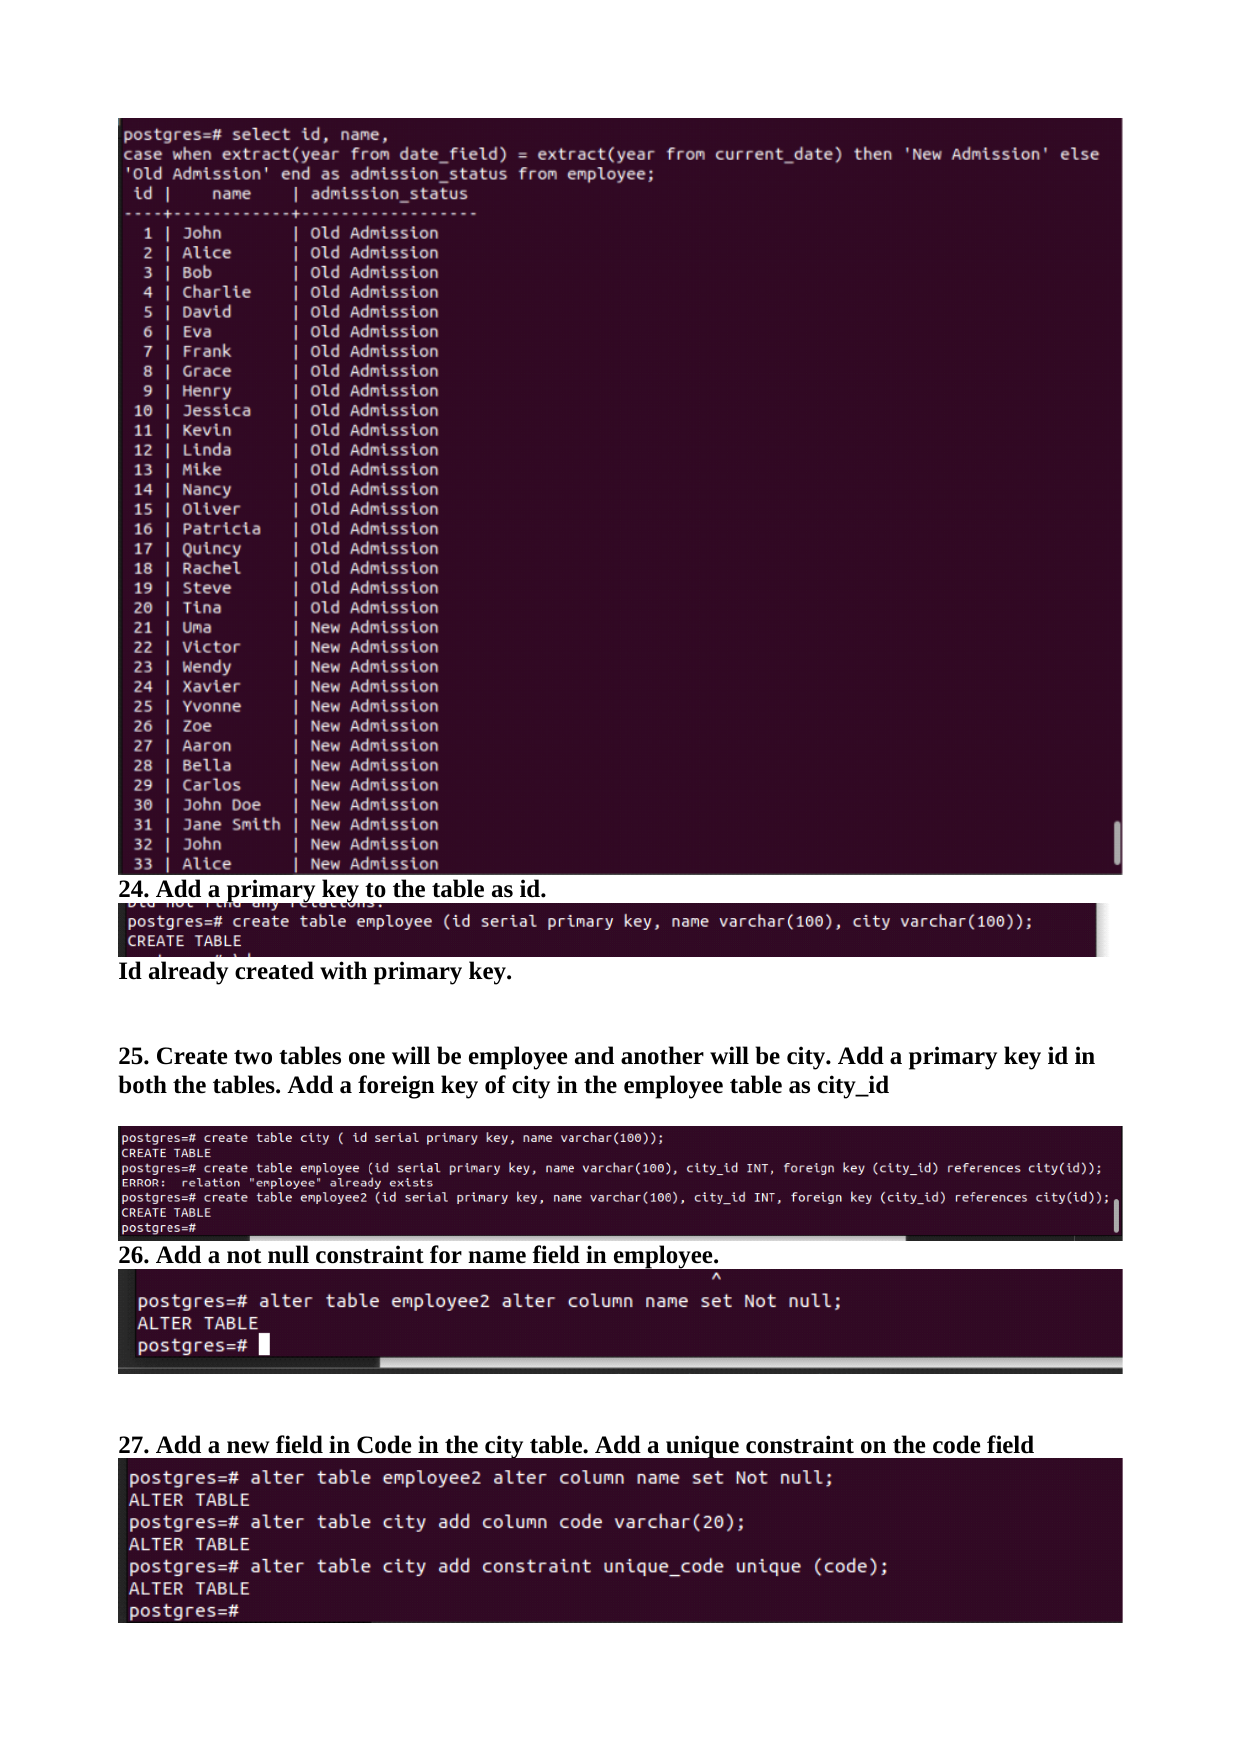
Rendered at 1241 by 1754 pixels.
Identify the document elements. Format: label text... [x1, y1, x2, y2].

text 27. Add a new field in Code in the city table. Add a unique constraint on the code field [118, 1430, 1122, 1458]
text 26. Add a not null constraint for name field in employee. [118, 1241, 1122, 1269]
text 25. Create two tables one will be employee and another will be city. Add a primary key id in both the tables. Add a foreign key of city in the employee table as city_id [118, 1041, 1122, 1098]
text Id already created with primary key. [118, 957, 1122, 985]
text 24. Add a primary key to the table as id. [118, 875, 1122, 903]
